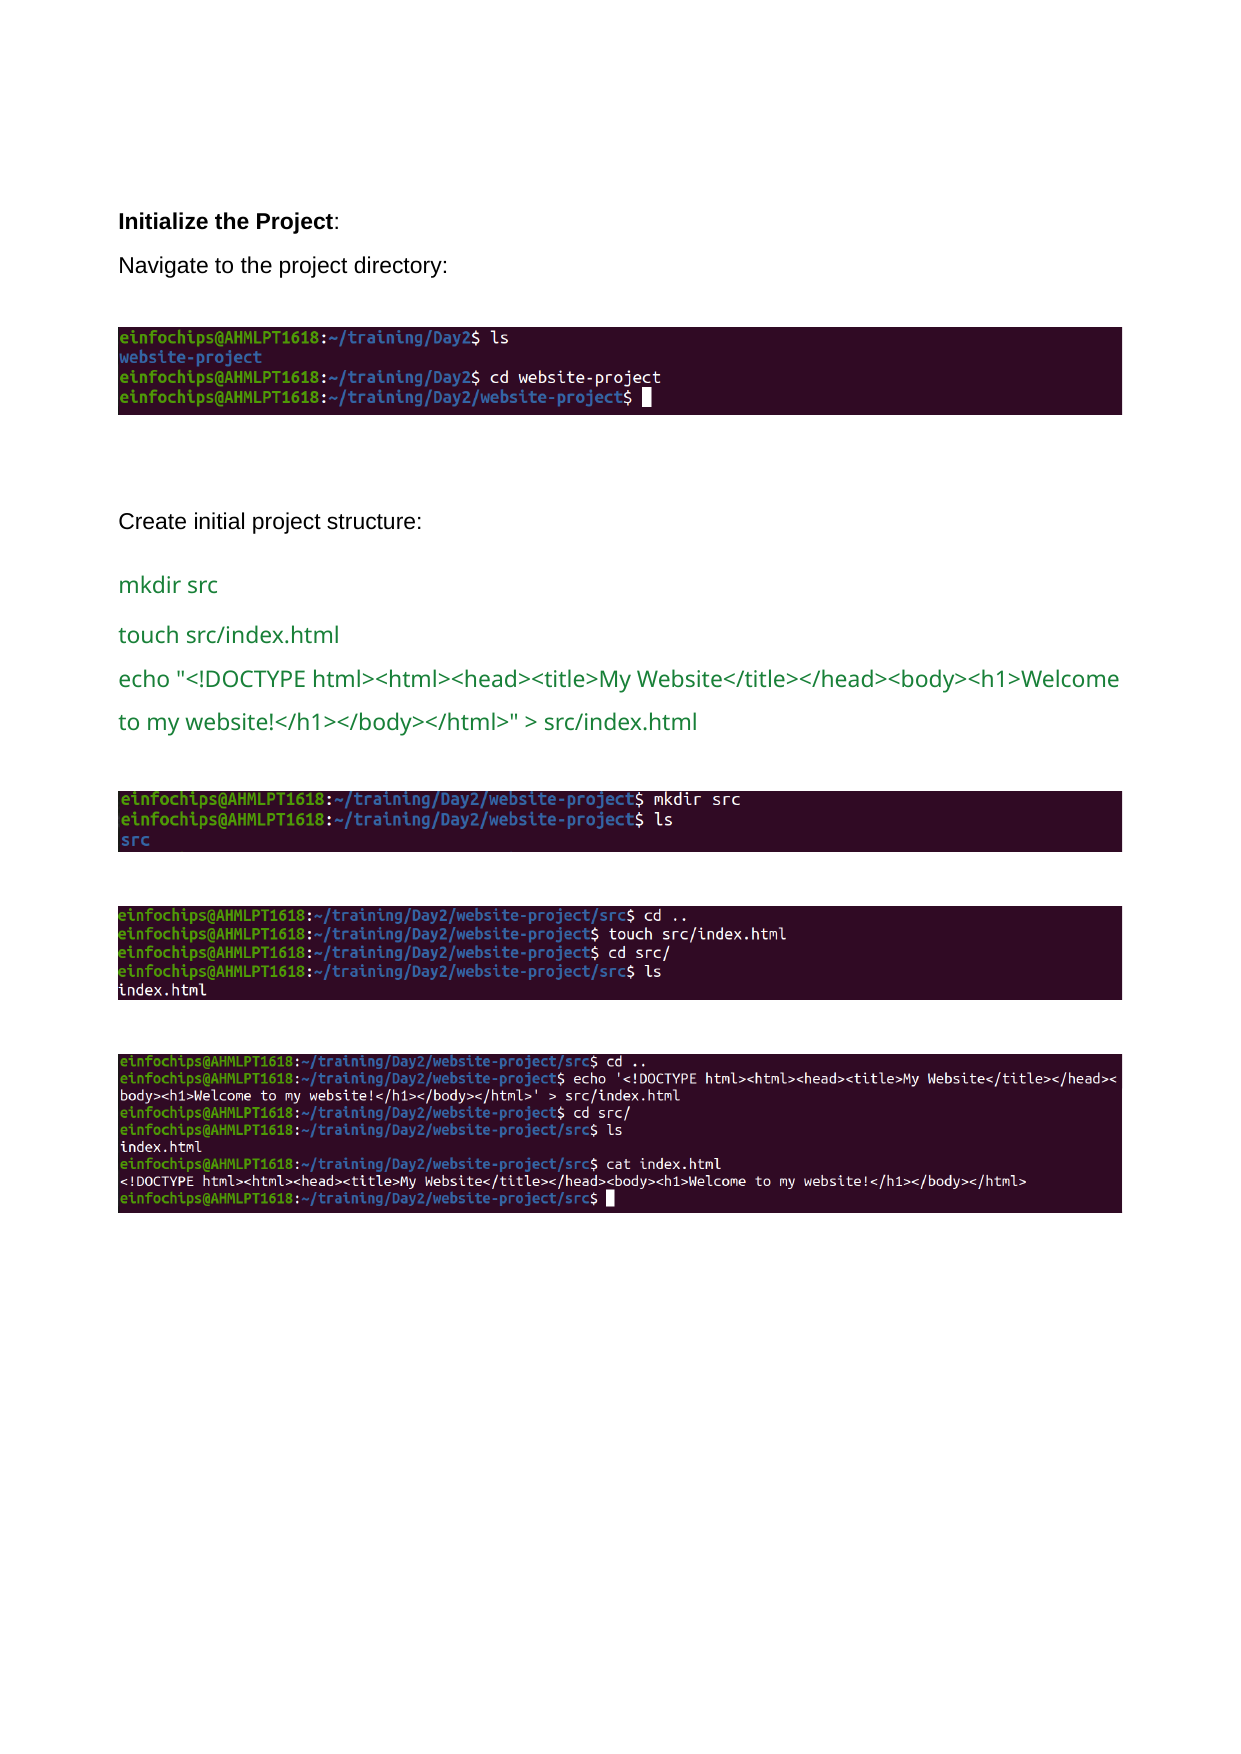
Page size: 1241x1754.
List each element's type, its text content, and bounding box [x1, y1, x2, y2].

picture [118, 1054, 1123, 1213]
text Initialize the Project: [118, 208, 1122, 234]
text Navigate to the project directory: [118, 252, 1122, 309]
picture [118, 327, 1123, 415]
text touch src/index.html [118, 619, 1122, 651]
picture [118, 906, 1123, 1000]
text echo "<!DOCTYPE html><html><head><title>My Website</title></head><body><h1>Welcome to my website!</h1></body></html>" > src/index.html [118, 662, 1122, 737]
text Create initial project structure: mkdir src [118, 508, 1122, 600]
picture [118, 791, 1123, 852]
